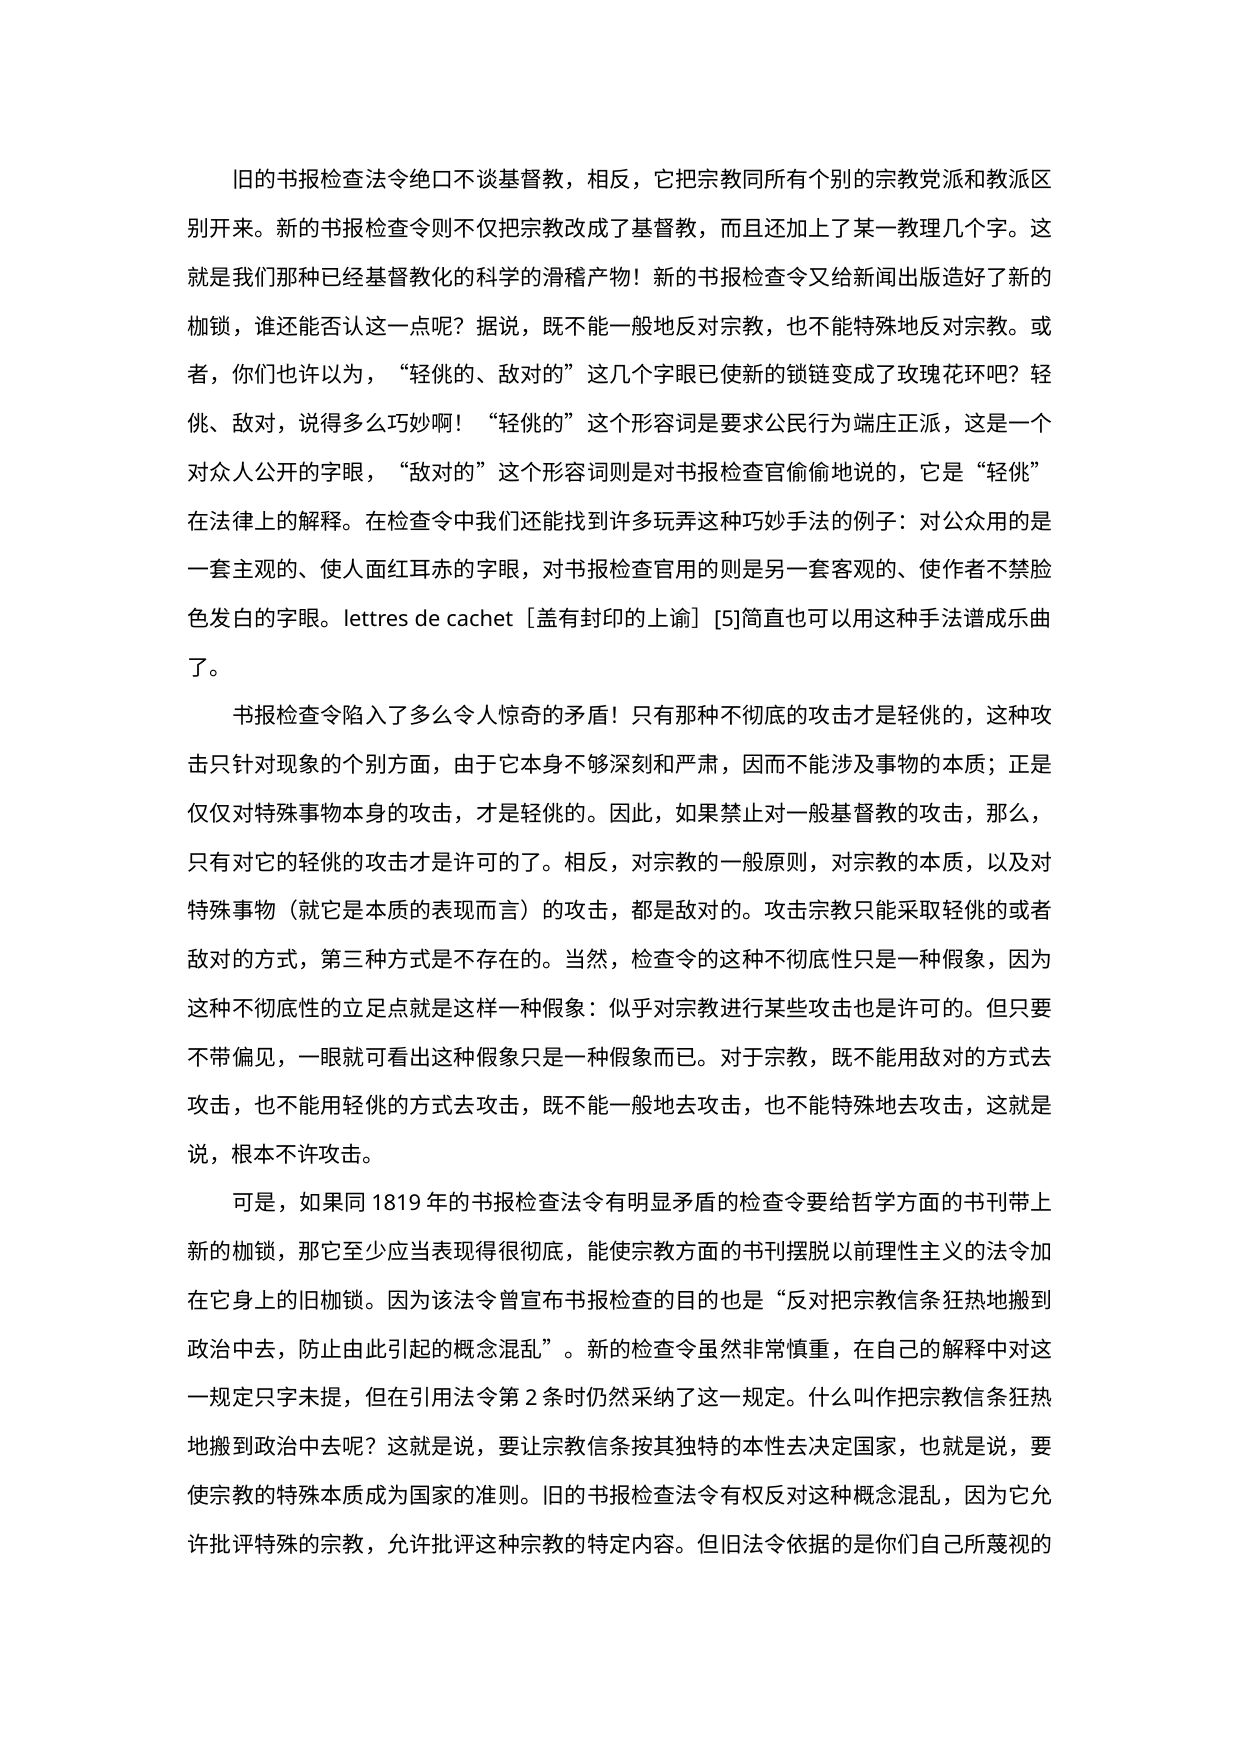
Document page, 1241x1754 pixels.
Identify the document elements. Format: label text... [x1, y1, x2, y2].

text 书报检查令陷入了多么令人惊奇的矛盾！只有那种不彻底的攻击才是轻佻的，这种攻击只针对现象的个别方面，由于它本身不够深刻和严肃，因而不能涉及事物的本质；正是仅仅对特殊事物本身的攻击，才是轻佻的。因此，如果禁止对一般基督教的攻击，那么，只有对它的轻佻的攻击才是许可的了。相反，对宗教的一般原则，对宗教的本质，以及对特殊事物（就它是本质的表现而言）的攻击，都是敌对的。攻击宗教只能采取轻佻的或者敌对的方式，第三种方式是不存在的。当然，检查令的这种不彻底性只是一种假象，因为这种不彻底性的立足点就是这样一种假象：似乎对宗教进行某些攻击也是许可的。但只要不带偏见，一眼就可看出这种假象只是一种假象而已。对于宗教，既不能用敌对的方式去攻击，也不能用轻佻的方式去攻击，既不能一般地去攻击，也不能特殊地去攻击，这就是说，根本不许攻击。 [187, 698, 1053, 1169]
text 可是，如果同1819年的书报检查法令有明显矛盾的检查令要给哲学方面的书刊带上新的枷锁，那它至少应当表现得很彻底，能使宗教方面的书刊摆脱以前理性主义的法令加在它身上的旧枷锁。因为该法令曾宣布书报检查的目的也是“反对把宗教信条狂热地搬到政治中去，防止由此引起的概念混乱”。新的检查令虽然非常慎重，在自己的解释中对这一规定只字未提，但在引用法令第2条时仍然采纳了这一规定。什么叫作把宗教信条狂热地搬到政治中去呢？这就是说，要让宗教信条按其独特的本性去决定国家，也就是说，要使宗教的特殊本质成为国家的准则。旧的书报检查法令有权反对这种概念混乱，因为它允许批评特殊的宗教，允许批评这种宗教的特定内容。但旧法令依据的是你们自己所蔑视的、平凡而肤浅的理性主义。而你们这些甚至把国家的个别细小方面都建立在信仰和基督教上的人，你们这些希望建立基督教国家的人，怎么还能够提出要书报检查避免这种概念混乱呢？ [187, 1185, 1053, 1559]
text 旧的书报检查法令绝口不谈基督教，相反，它把宗教同所有个别的宗教党派和教派区别开来。新的书报检查令则不仅把宗教改成了基督教，而且还加上了某一教理几个字。这就是我们那种已经基督教化的科学的滑稽产物！新的书报检查令又给新闻出版造好了新的枷锁，谁还能否认这一点呢？据说，既不能一般地反对宗教，也不能特殊地反对宗教。或者，你们也许以为，“轻佻的、敌对的”这几个字眼已使新的锁链变成了玫瑰花环吧？轻佻、敌对，说得多么巧妙啊！“轻佻的”这个形容词是要求公民行为端庄正派，这是一个对众人公开的字眼，“敌对的”这个形容词则是对书报检查官偷偷地说的，它是“轻佻”在法律上的解释。在检查令中我们还能找到许多玩弄这种巧妙手法的例子：对公众用的是一套主观的、使人面红耳赤的字眼，对书报检查官用的则是另一套客观的、使作者不禁脸色发白的字眼。lettres de cachet［盖有封印的上谕］[5]简直也可以用这种手法谱成乐曲了。 [187, 162, 1053, 682]
